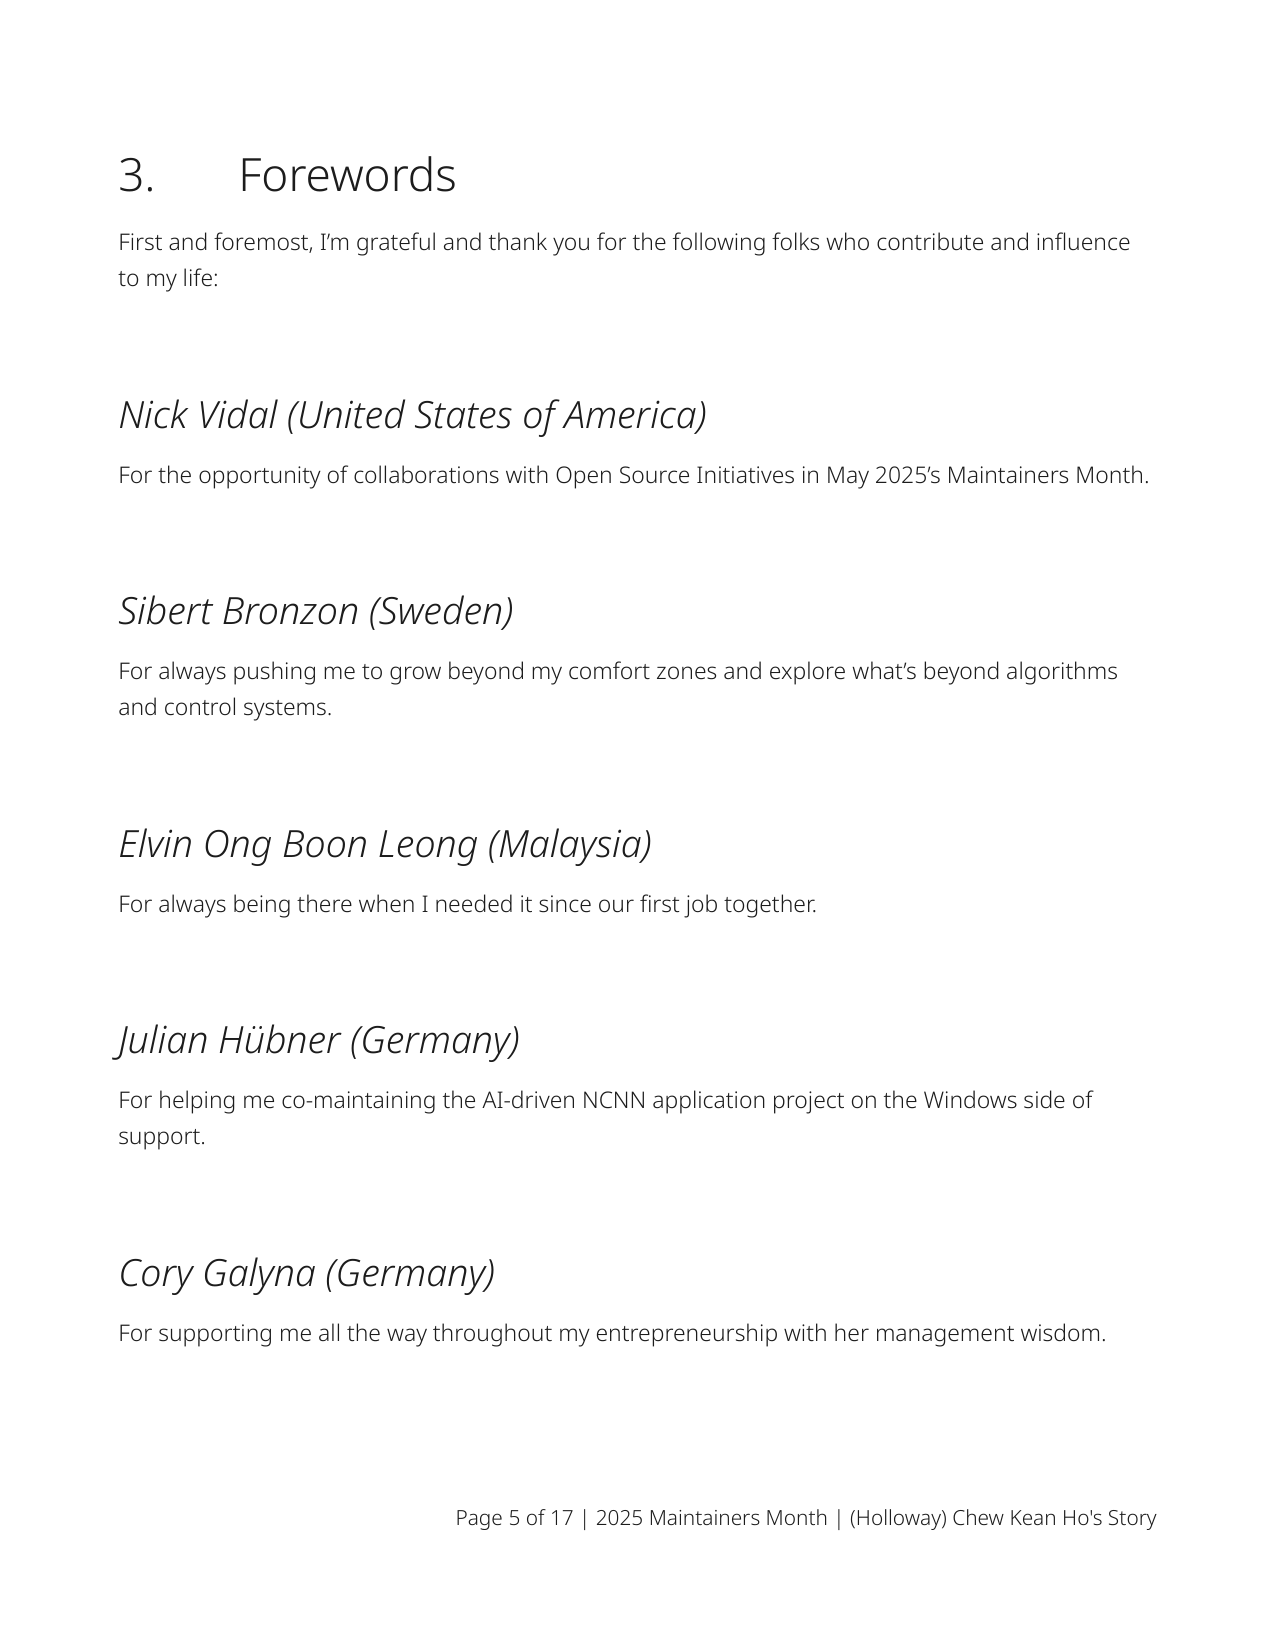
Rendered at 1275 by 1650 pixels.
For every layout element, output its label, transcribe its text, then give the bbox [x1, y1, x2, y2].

text For the opportunity of collaborations with Open Source Initiatives in May 2025’s Maintainers Month. [118, 459, 1157, 490]
text For always being there when I needed it since our first job together. [118, 888, 1157, 919]
subtitle Julian Hübner (Germany) [118, 1013, 1157, 1064]
subtitle Forewords [118, 143, 1157, 205]
subtitle Sibert Bronzon (Sweden) [118, 584, 1157, 636]
text For supporting me all the way throughout my entrepreneurship with her management wisdom. [118, 1316, 1157, 1348]
subtitle Cory Galyna (Germany) [118, 1246, 1157, 1297]
subtitle Elvin Ong Boon Leong (Malaysia) [118, 817, 1157, 868]
text First and foremost, I’m grateful and thank you for the following folks who contribute and influence to my life: [118, 226, 1157, 293]
subtitle Nick Vidal (United States of America) [118, 388, 1157, 439]
text For helping me co-maintaining the AI-driven NCNN application project on the Windows side of support. [118, 1084, 1157, 1151]
text For always pushing me to grow beyond my comfort zones and explore what’s beyond algorithms and control systems. [118, 655, 1157, 722]
